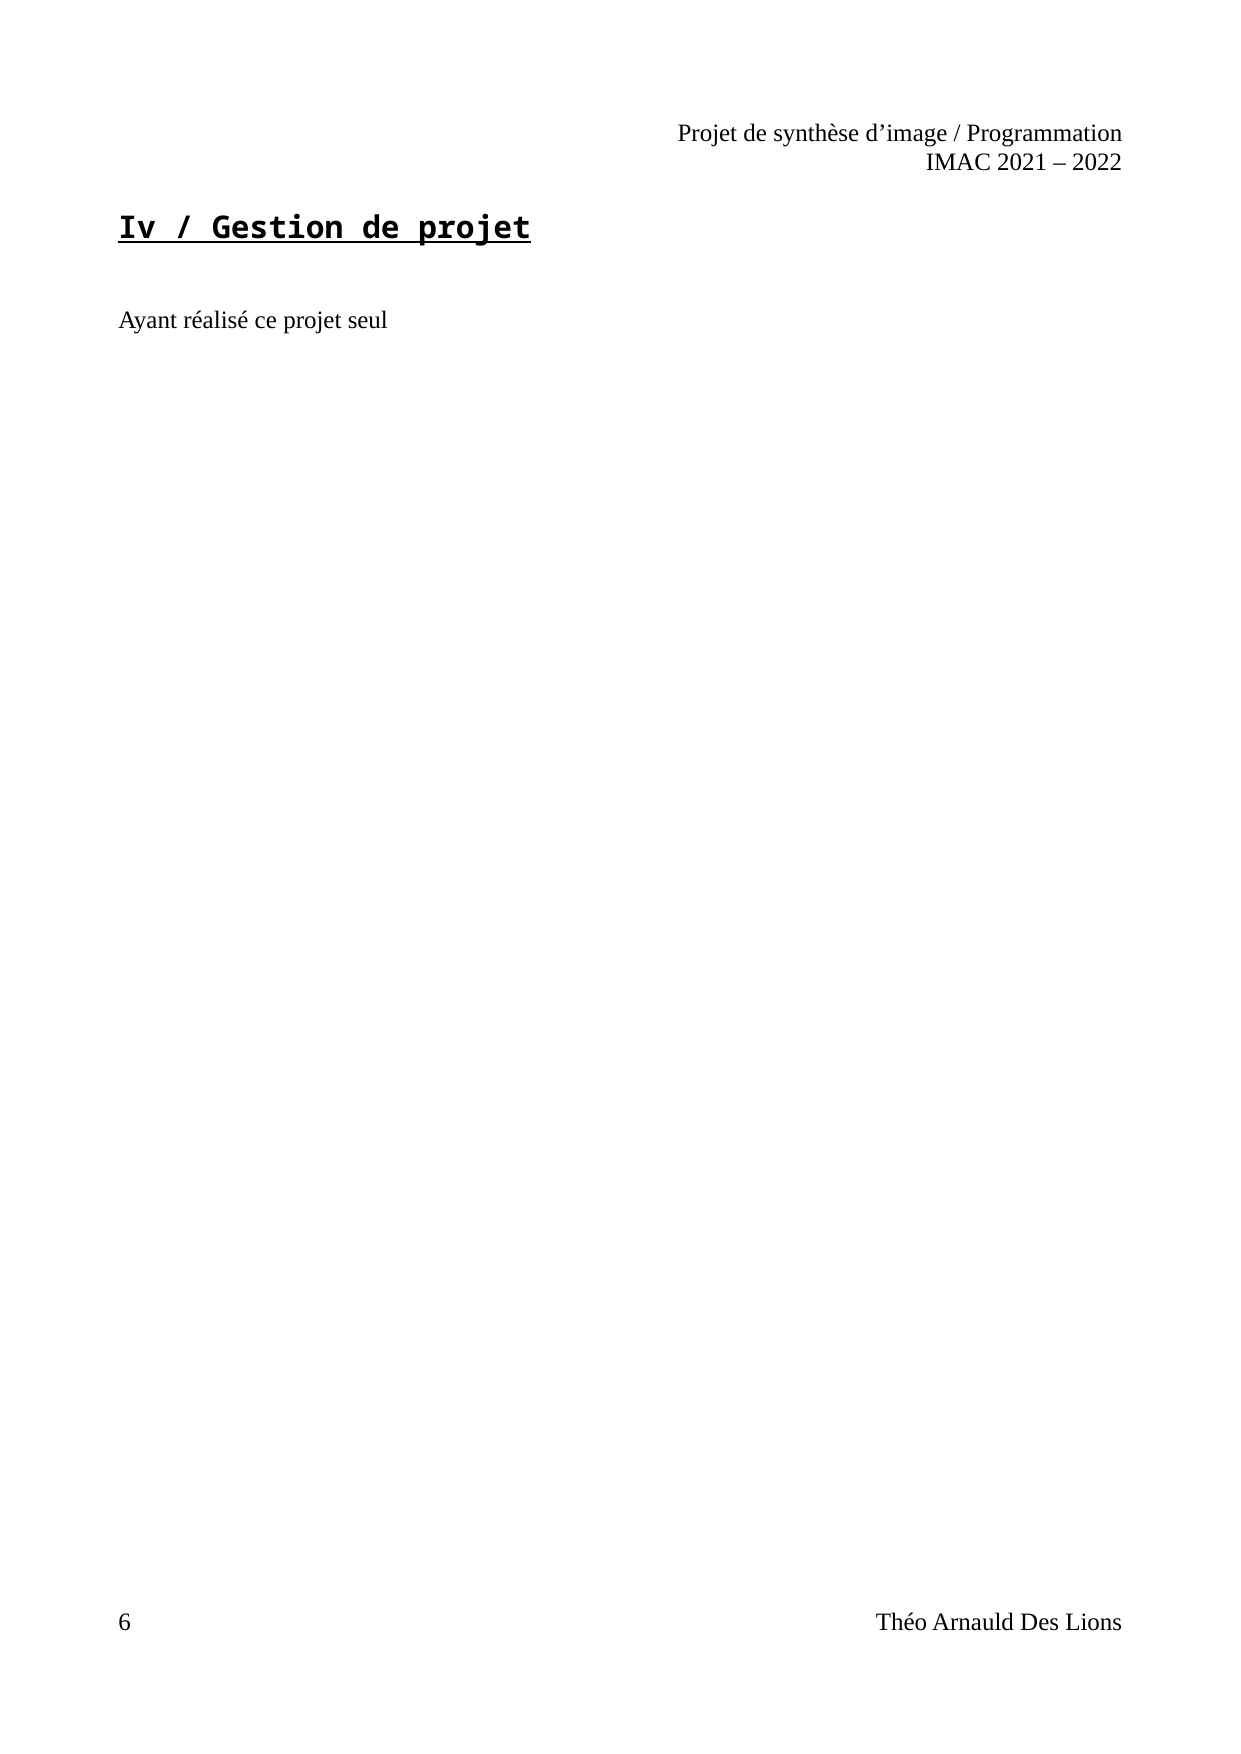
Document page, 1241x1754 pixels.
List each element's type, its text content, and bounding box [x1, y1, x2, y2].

text Ayant réalisé ce projet seul [118, 305, 1122, 334]
text Iv / Gestion de projet [118, 205, 1122, 248]
